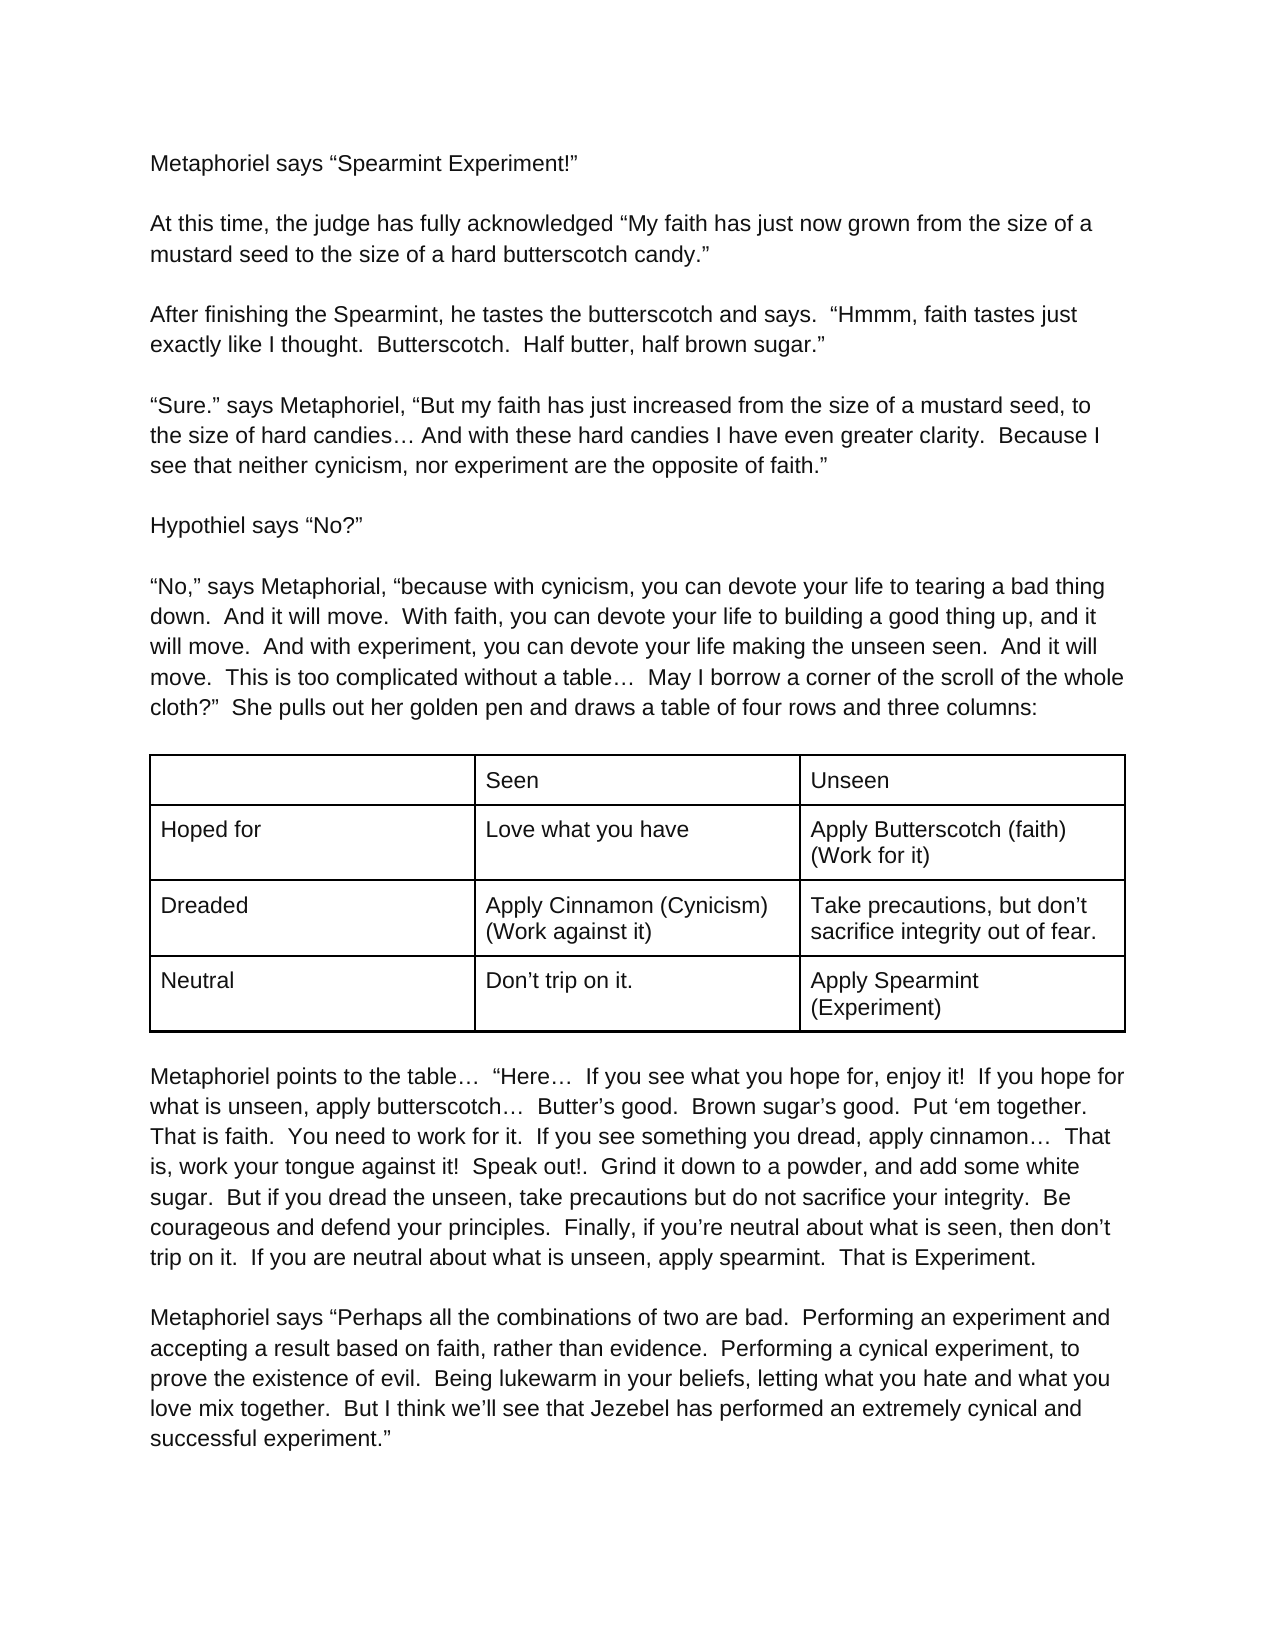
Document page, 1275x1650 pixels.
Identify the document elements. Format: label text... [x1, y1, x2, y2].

text Metaphoriel says “Perhaps all the combinations of two are bad. Performing an experiment and accepting a result based on faith, rather than evidence. Performing a cynical experiment, to prove the existence of evil. Being lukewarm in your beliefs, letting what you hate and what you love mix together. But I think we’ll see that Jezebel has performed an extremely cynical and successful experiment.” [150, 1304, 1125, 1451]
text “Sure.” says Metaphoriel, “But my faith has just increased from the size of a mustard seed, to the size of hard candies… And with these hard candies I have even greater clarity. Because I see that neither cynicism, nor experiment are the opposite of faith.” [150, 392, 1125, 478]
table_header Unseen [801, 756, 1124, 803]
table_cell Apply Spearmint (Experiment) [801, 957, 1124, 1030]
table_cell Apply Butterscotch (faith) (Work for it) [801, 806, 1124, 879]
table_cell Apply Cinnamon (Cynicism) (Work against it) [476, 881, 799, 955]
table_cell Love what you have [476, 806, 799, 879]
table_cell Dreaded [151, 881, 474, 955]
table_cell Take precautions, but don’t sacrifice integrity out of fear. [801, 881, 1124, 955]
text Metaphoriel says “Spearmint Experiment!” At this time, the judge has fully acknowledged “My faith has just now grown from the size of a mustard seed to the size of a hard butterscotch candy.” After finishing the Spearmint, he tastes the butterscotch and says. “Hmmm, faith tastes just exactly like I thought. Butterscotch. Half butter, half brown sugar.” [150, 150, 1125, 358]
table_header [151, 756, 474, 803]
table_cell Hoped for [151, 806, 474, 879]
text “No,” says Metaphorial, “because with cynicism, you can devote your life to tearing a bad thing down. And it will move. With faith, you can devote your life to building a good thing up, and it will move. And with experiment, you can devote your life making the unseen seen. And it will move. This is too complicated without a table… May I borrow a corner of the scroll of the whole cloth?” She pulls out her golden pen and draws a table of four rows and three columns: [150, 573, 1125, 720]
table_cell Don’t trip on it. [476, 957, 799, 1030]
table_header Seen [476, 756, 799, 803]
text Hypothiel says “No?” [150, 512, 1125, 539]
table_cell Neutral [151, 957, 474, 1030]
text Metaphoriel points to the table… “Here… If you see what you hope for, enjoy it! If you hope for what is unseen, apply butterscotch… Butter’s good. Brown sugar’s good. Put ‘em together. That is faith. You need to work for it. If you see something you dread, apply cinnamon… That is, work your tongue against it! Speak out!. Grind it down to a powder, and add some white sugar. But if you dread the unseen, take precautions but do not sacrifice your integrity. Be courageous and defend your principles. Finally, if you’re neutral about what is seen, then don’t trip on it. If you are neutral about what is unseen, apply spearmint. That is Experiment. [150, 1063, 1125, 1270]
